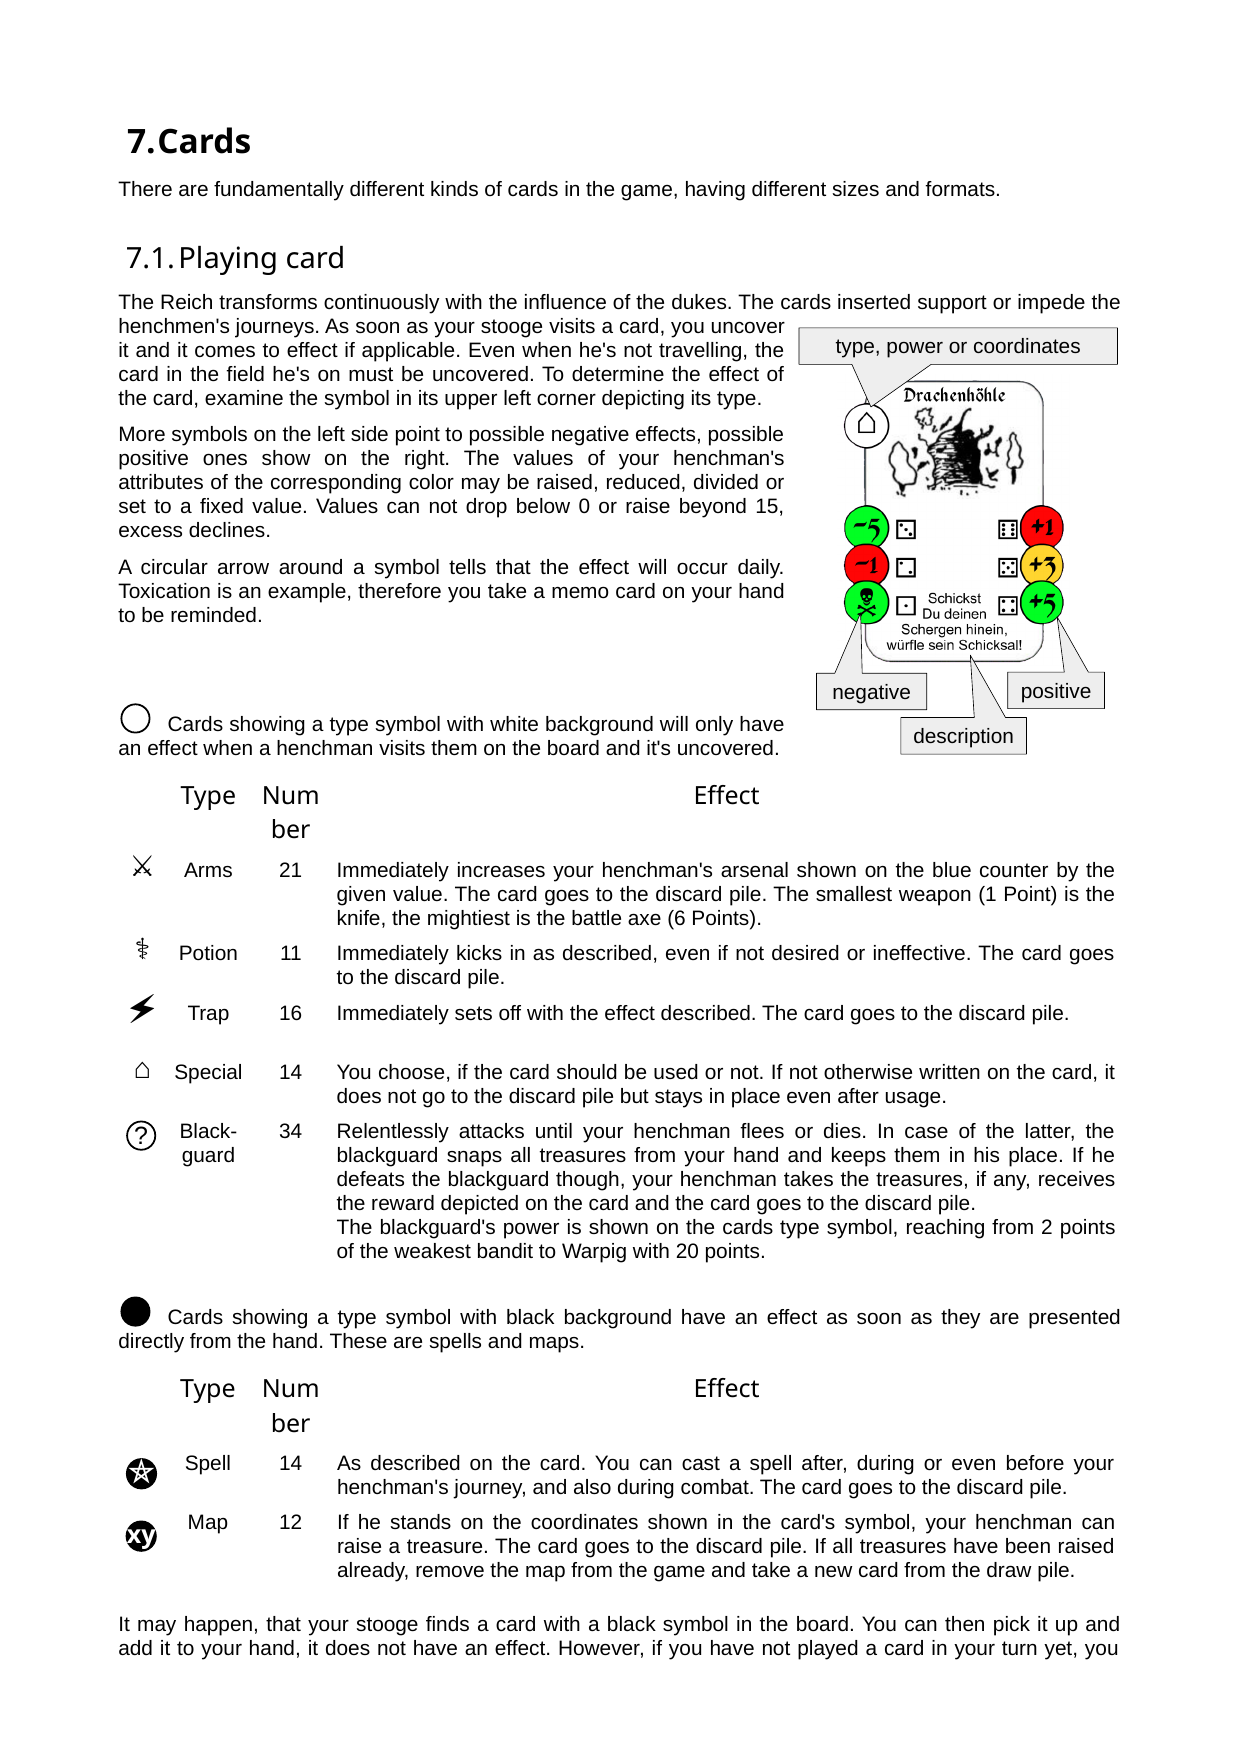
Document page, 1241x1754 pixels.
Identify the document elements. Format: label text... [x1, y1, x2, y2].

table_cell 16 [250, 995, 331, 1054]
table_header [118, 1365, 166, 1445]
text Cards showing a type symbol with white background will only have an effect when a henchman visits them on the board and it's uncovered. [118, 712, 1122, 760]
table_cell 34 [250, 1113, 331, 1268]
subtitle Playing card [118, 238, 1122, 277]
table_cell Spell [166, 1445, 250, 1504]
table_cell Special [166, 1054, 250, 1113]
table_cell [118, 1504, 166, 1588]
table_cell 12 [250, 1504, 331, 1588]
table_cell Immediately kicks in as described, even if not desired or ineffective. The card goes to the discard pile. [331, 935, 1122, 994]
text Cards showing a type symbol with black background have an effect as soon as they are presented directly from the hand. These are spells and maps. [118, 1305, 1122, 1353]
table_header [118, 772, 166, 852]
table_cell If he stands on the coordinates shown in the card's symbol, your henchman can raise a treasure. The card goes to the discard pile. If all treasures have been raised already, remove the map from the game and take a new card from the draw pile. [331, 1504, 1122, 1588]
table_cell ⚔ [118, 852, 166, 935]
table_cell 14 [250, 1054, 331, 1113]
table_header Effect [331, 772, 1122, 852]
picture [837, 374, 1070, 666]
text The Reich transforms continuously with the influence of the dukes. The cards inserted support or impede the henchmen's journeys. As soon as your stooge visits a card, you uncover it and it comes to effect if applicable. Even when he's not travelling, the card in the field he's on must be uncovered. To determine the effect of the card, examine the symbol in its upper left corner depicting its type. [118, 290, 1123, 759]
table_cell As described on the card. You can cast a spell after, during or even before your henchman's journey, and also during combat. The card goes to the discard pile. [331, 1445, 1122, 1504]
table_header Number [250, 772, 331, 852]
table_cell ⚕ [118, 935, 166, 994]
table_cell Immediately increases your henchman's arsenal shown on the blue counter by the given value. The card goes to the discard pile. The smallest weapon (1 Point) is the knife, the mightiest is the battle axe (6 Points). [331, 852, 1122, 935]
table_cell ⌂ [118, 1054, 166, 1113]
table_cell Immediately sets off with the effect described. The card goes to the discard pile. [331, 995, 1122, 1054]
text A circular arrow around a symbol tells that the effect will occur daily. Toxication is an example, therefore you take a memo card on your hand to be reminded. [118, 554, 797, 626]
table_cell 🗲 [118, 995, 166, 1054]
table_header Effect [331, 1365, 1122, 1445]
table_cell 14 [250, 1445, 331, 1504]
table_cell 11 [250, 935, 331, 994]
table_cell [118, 1445, 166, 1504]
table_header Type [166, 1365, 250, 1445]
table_header Type [166, 772, 250, 852]
table_header Number [250, 1365, 331, 1445]
table_cell Trap [166, 995, 250, 1054]
text More symbols on the left side point to possible negative effects, possible positive ones show on the right. The values of your henchman's attributes of the corresponding color may be raised, reduced, divided or set to a fixed value. Values can not drop below 0 or raise beyond 15, excess declines. [118, 422, 797, 542]
text It may happen, that your stooge finds a card with a black symbol in the board. You can then pick it up and add it to your hand, it does not have an effect. However, if you have not played a card in your turn yet, you [118, 1612, 1122, 1659]
table_cell Black- guard [166, 1113, 250, 1268]
table_cell Map [166, 1504, 250, 1588]
text There are fundamentally different kinds of cards in the game, having different sizes and formats. [118, 176, 1122, 200]
table_cell Potion [166, 935, 250, 994]
table_cell Relentlessly attacks until your henchman flees or dies. In case of the latter, the blackguard snaps all treasures from your hand and keeps them in his place. If he defeats the blackguard though, your henchman takes the treasures, if any, receives the reward depicted on the card and the card goes to the discard pile. The blackguard's power is shown on the cards type symbol, reaching from 2 points of the weakest bandit to Warpig with 20 points. [331, 1113, 1122, 1268]
table_cell Arms [166, 852, 250, 935]
subtitle Cards [118, 118, 1122, 164]
table_cell You choose, if the card should be used or not. If not otherwise written on the card, it does not go to the discard pile but stays in place even after usage. [331, 1054, 1122, 1113]
table_cell 21 [250, 852, 331, 935]
table_cell [118, 1113, 166, 1268]
